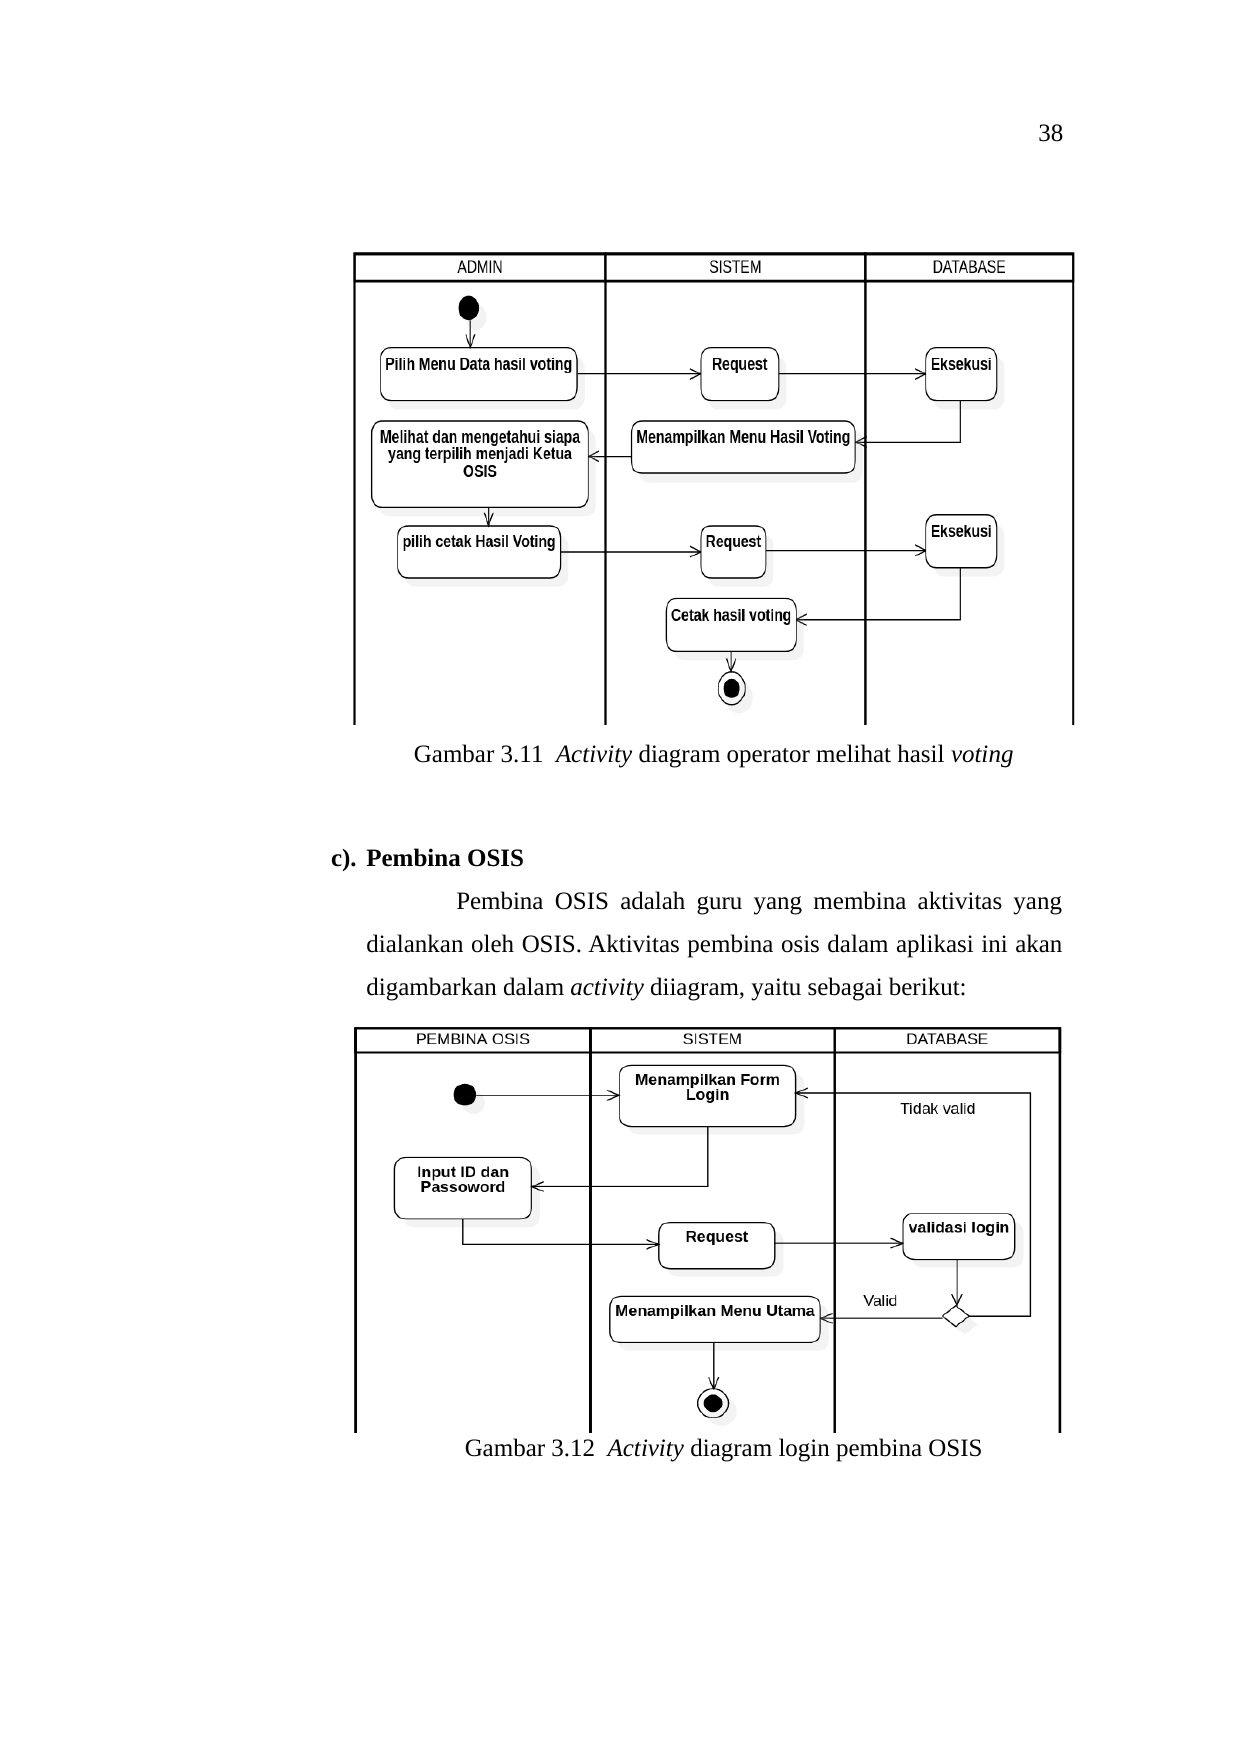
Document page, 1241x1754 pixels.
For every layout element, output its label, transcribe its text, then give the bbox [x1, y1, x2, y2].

list Gambar 3.11 Activity diagram operator melihat hasil voting [331, 265, 1063, 767]
list Pembina OSIS adalah guru yang membina aktivitas yang dialankan oleh OSIS. Aktivitas pembina osis dalam aplikasi ini akan digambarkan dalam activity diiagram, yaitu sebagai berikut: [331, 886, 1063, 1001]
picture [350, 1022, 1065, 1433]
list Gambar 3.12 Activity diagram login pembina OSIS [384, 1433, 1063, 1462]
list Pembina OSIS [331, 843, 1063, 871]
picture [349, 242, 1077, 725]
list [384, 1015, 1063, 1022]
